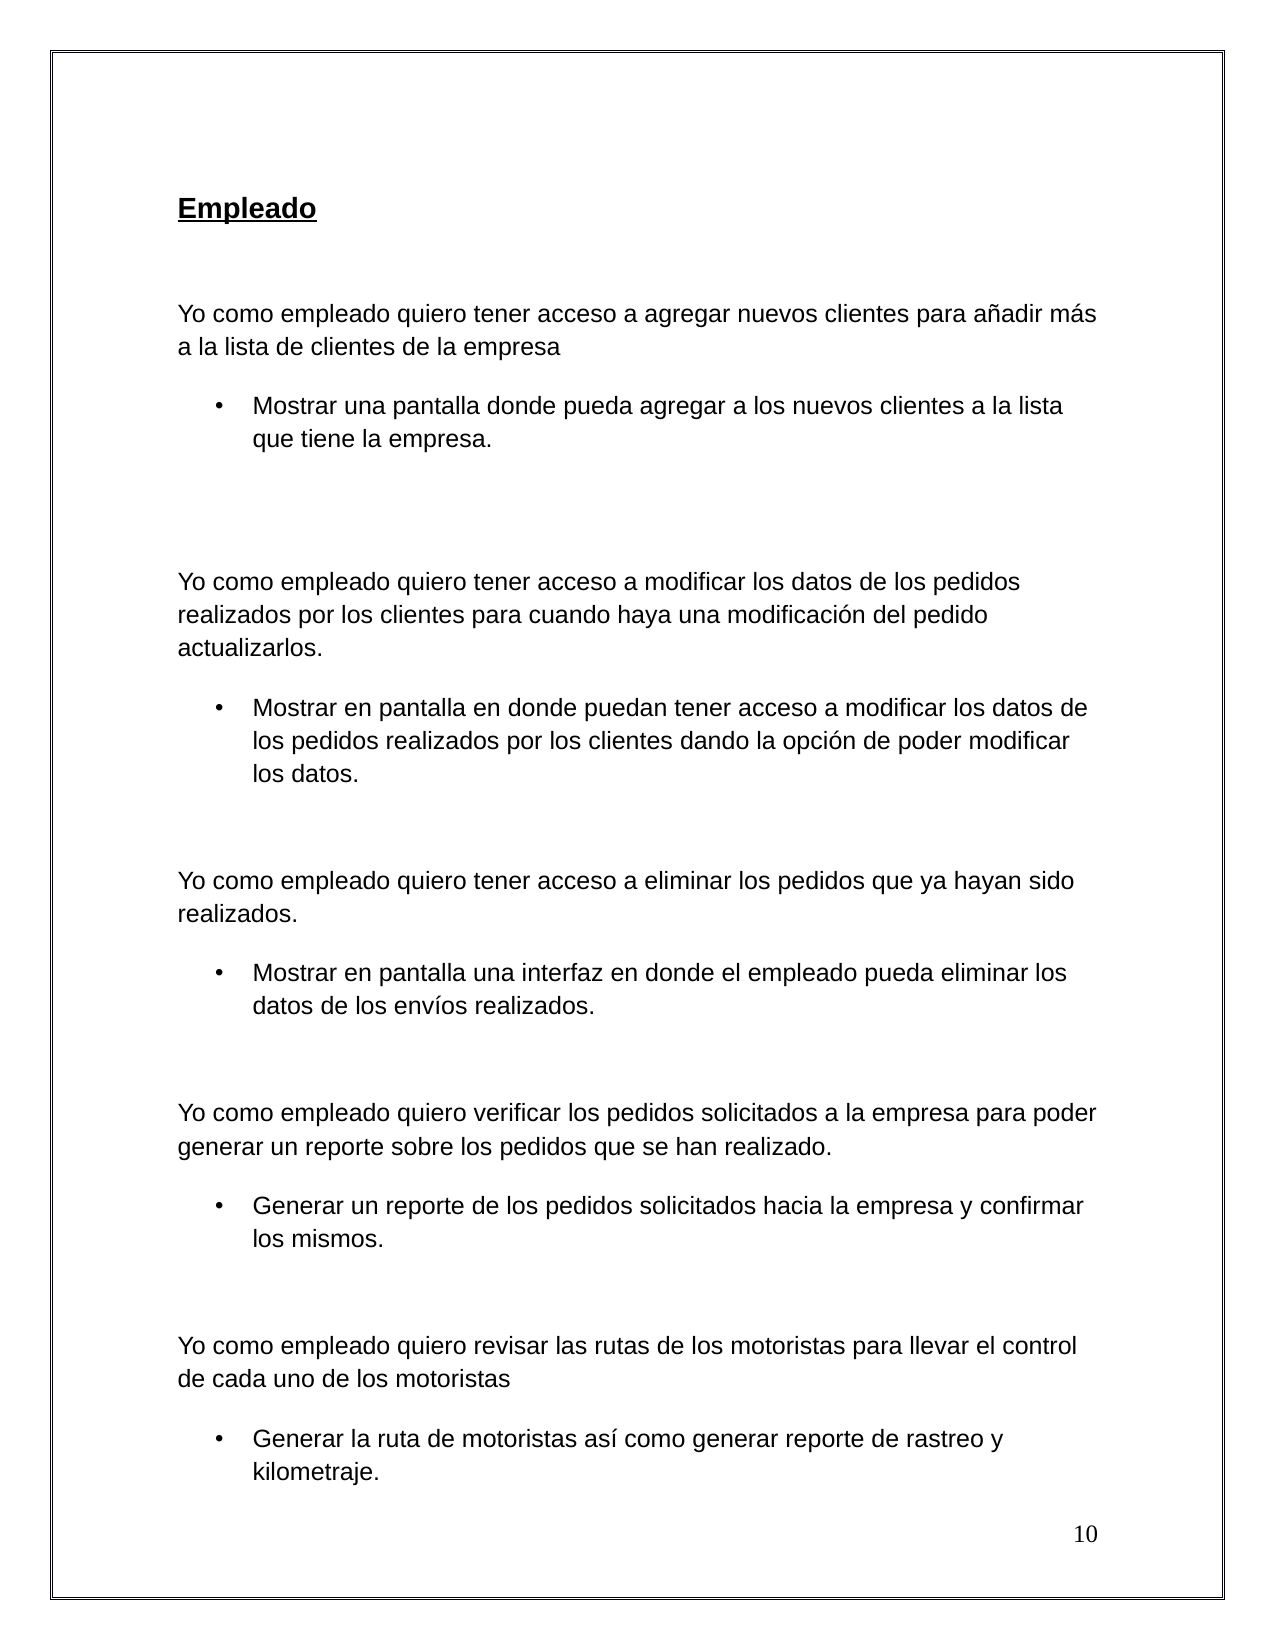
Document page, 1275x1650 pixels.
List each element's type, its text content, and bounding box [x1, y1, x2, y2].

text Yo como empleado quiero tener acceso a eliminar los pedidos que ya hayan sido realizados. [177, 866, 1098, 927]
list Generar un reporte de los pedidos solicitados hacia la empresa y confirmar los mismos. [215, 1191, 1098, 1253]
text Yo como empleado quiero tener acceso a modificar los datos de los pedidos realizados por los clientes para cuando haya una modificación del pedido actualizarlos. [177, 567, 1098, 662]
list Generar la ruta de motoristas así como generar reporte de rastreo y kilometraje. [215, 1424, 1098, 1486]
list Mostrar en pantalla una interfaz en donde el empleado pueda eliminar los datos de los envíos realizados. [215, 958, 1098, 1020]
text Yo como empleado quiero tener acceso a agregar nuevos clientes para añadir más a la lista de clientes de la empresa [177, 298, 1098, 360]
text Empleado [177, 191, 1098, 224]
text Yo como empleado quiero verificar los pedidos solicitados a la empresa para poder generar un reporte sobre los pedidos que se han realizado. [177, 1098, 1098, 1160]
text Yo como empleado quiero revisar las rutas de los motoristas para llevar el control de cada uno de los motoristas [177, 1331, 1098, 1393]
list Mostrar una pantalla donde pueda agregar a los nuevos clientes a la lista que tiene la empresa. [215, 391, 1098, 453]
list Mostrar en pantalla en donde puedan tener acceso a modificar los datos de los pedidos realizados por los clientes dando la opción de poder modificar los datos. [215, 692, 1098, 787]
